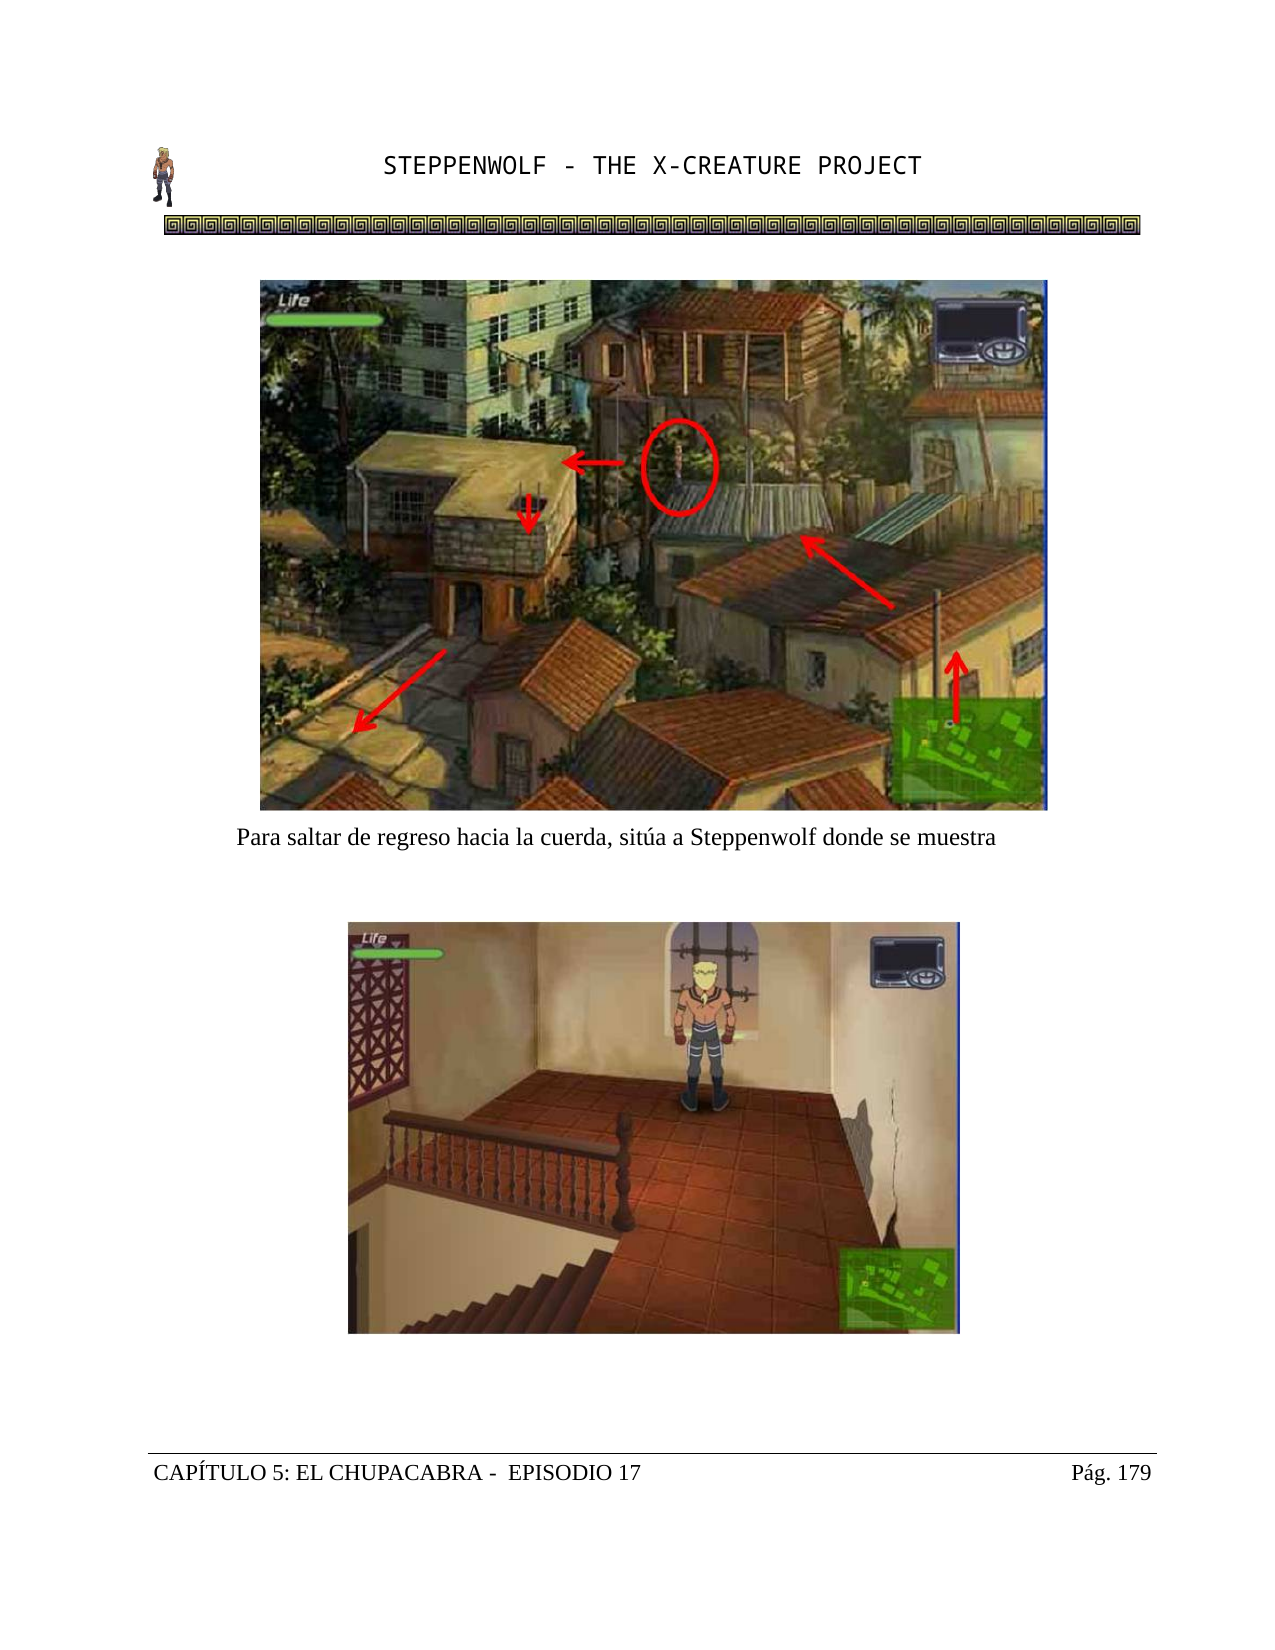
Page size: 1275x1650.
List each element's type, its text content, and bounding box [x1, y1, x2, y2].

text Para saltar de regreso hacia la cuerda, sitúa a Steppenwolf donde se muestra [236, 822, 1068, 851]
picture [259, 279, 1048, 811]
picture [347, 921, 961, 1335]
picture [147, 147, 181, 207]
picture [164, 215, 1141, 235]
